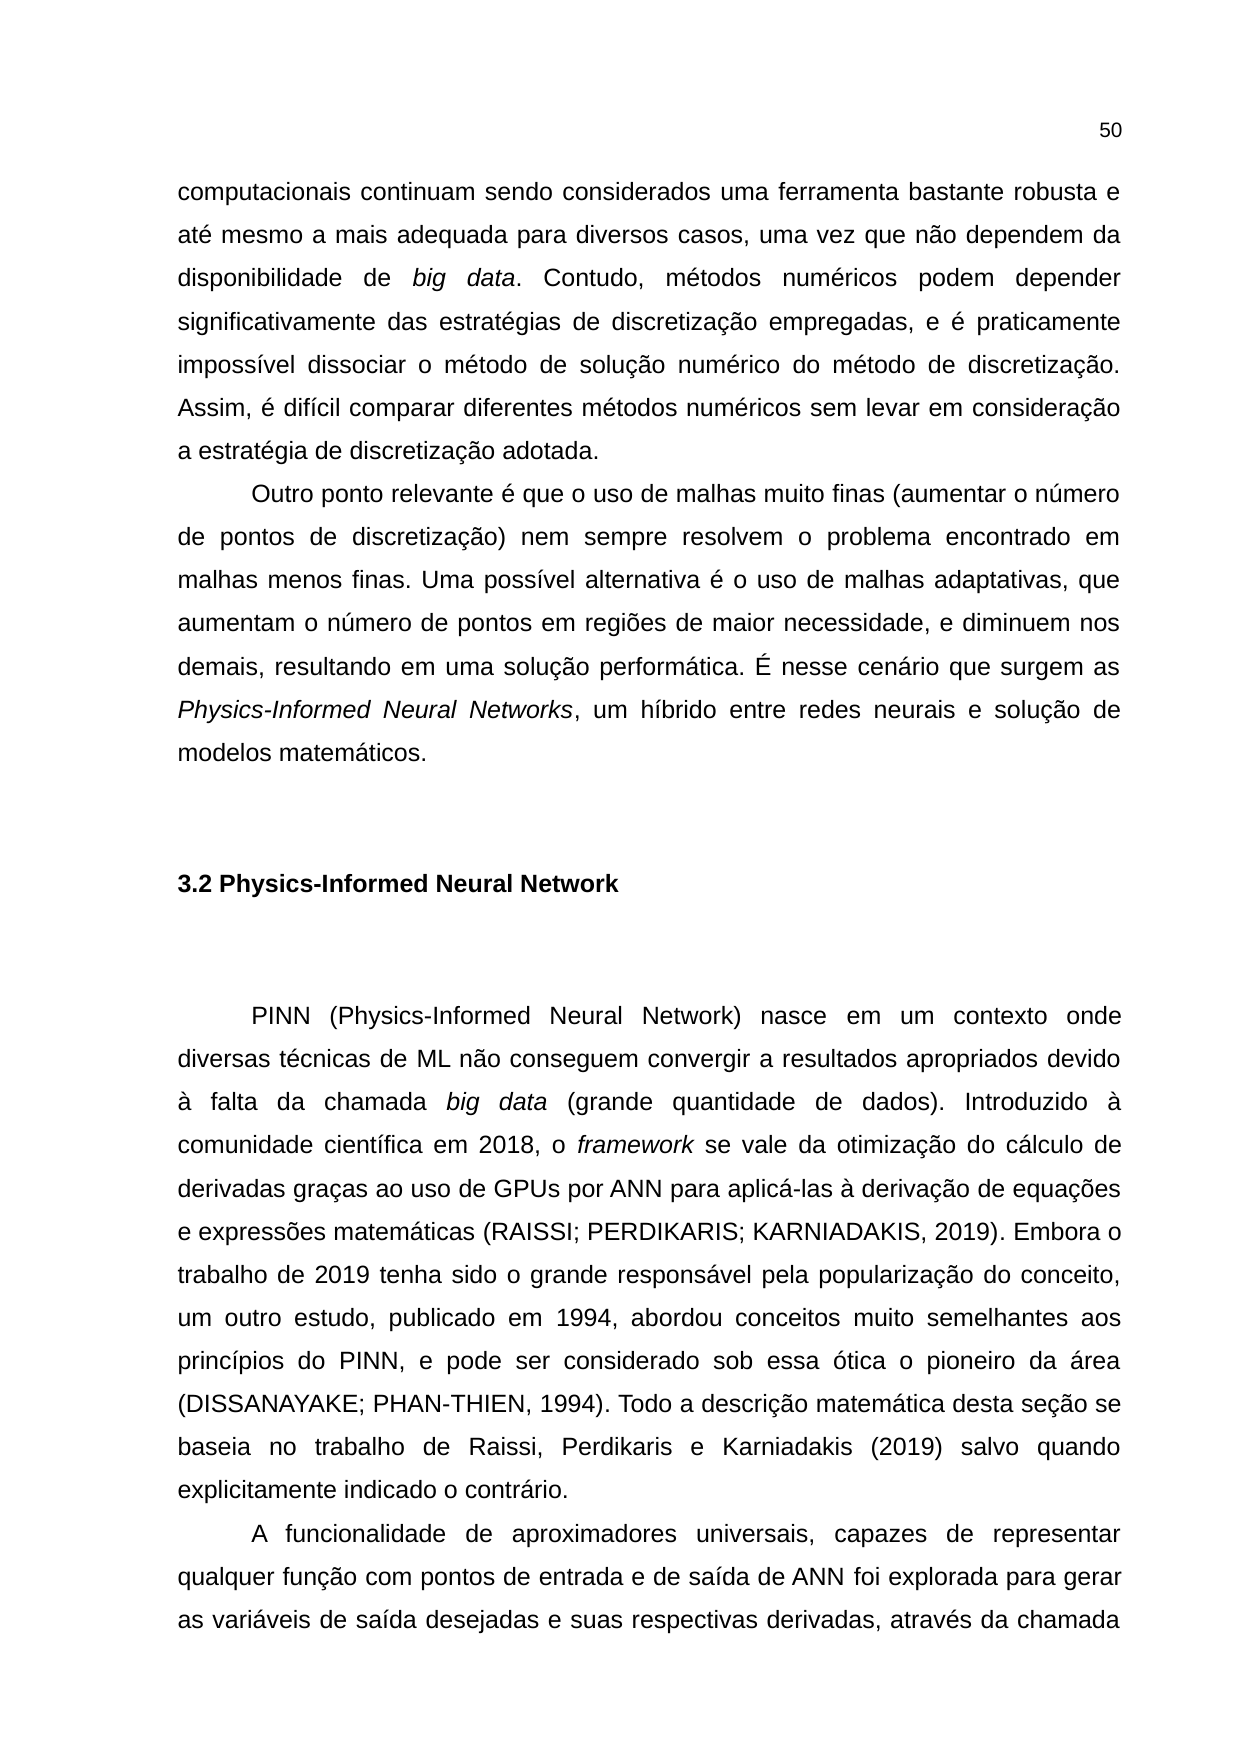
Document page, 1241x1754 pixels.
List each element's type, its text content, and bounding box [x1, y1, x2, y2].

text computacionais continuam sendo considerados uma ferramenta bastante robusta e até mesmo a mais adequada para diversos casos, uma vez que não dependem da disponibilidade de big data. Contudo, métodos numéricos podem depender significativamente das estratégias de discretização empregadas, e é praticamente impossível dissociar o método de solução numérico do método de discretização. Assim, é difícil comparar diferentes métodos numéricos sem levar em consideração a estratégia de discretização adotada. [177, 177, 1122, 464]
subtitle Physics-Informed Neural Network [177, 869, 1122, 898]
text Outro ponto relevante é que o uso de malhas muito finas (aumentar o número de pontos de discretização) nem sempre resolvem o problema encontrado em malhas menos finas. Uma possível alternativa é o uso de malhas adaptativas, que aumentam o número de pontos em regiões de maior necessidade, e diminuem nos demais, resultando em uma solução performática. É nesse cenário que surgem as Physics-Informed Neural Networks, um híbrido entre redes neurais e solução de modelos matemáticos. [177, 479, 1122, 766]
text A funcionalidade de aproximadores universais, capazes de representar qualquer função com pontos de entrada e de saída de ANN foi explorada para gerar as variáveis de saída desejadas e suas respectivas derivadas, através da chamada [177, 1518, 1122, 1633]
text PINN (Physics-Informed Neural Network) nasce em um contexto onde diversas técnicas de ML não conseguem convergir a resultados apropriados devido à falta da chamada big data (grande quantidade de dados). Introduzido à comunidade científica em 2018, o framework se vale da otimização do cálculo de derivadas graças ao uso de GPUs por ANN para aplicá-las à derivação de equações e expressões matemáticas (RAISSI; PERDIKARIS; KARNIADAKIS, 2019). Embora o trabalho de 2019 tenha sido o grande responsável pela popularização do conceito, um outro estudo, publicado em 1994, abordou conceitos muito semelhantes aos princípios do PINN, e pode ser considerado sob essa ótica o pioneiro da área (DISSANAYAKE; PHAN-THIEN, 1994). Todo a descrição matemática desta seção se baseia no trabalho de Raissi, Perdikaris e Karniadakis (2019) salvo quando explicitamente indicado o contrário. [177, 1001, 1122, 1504]
